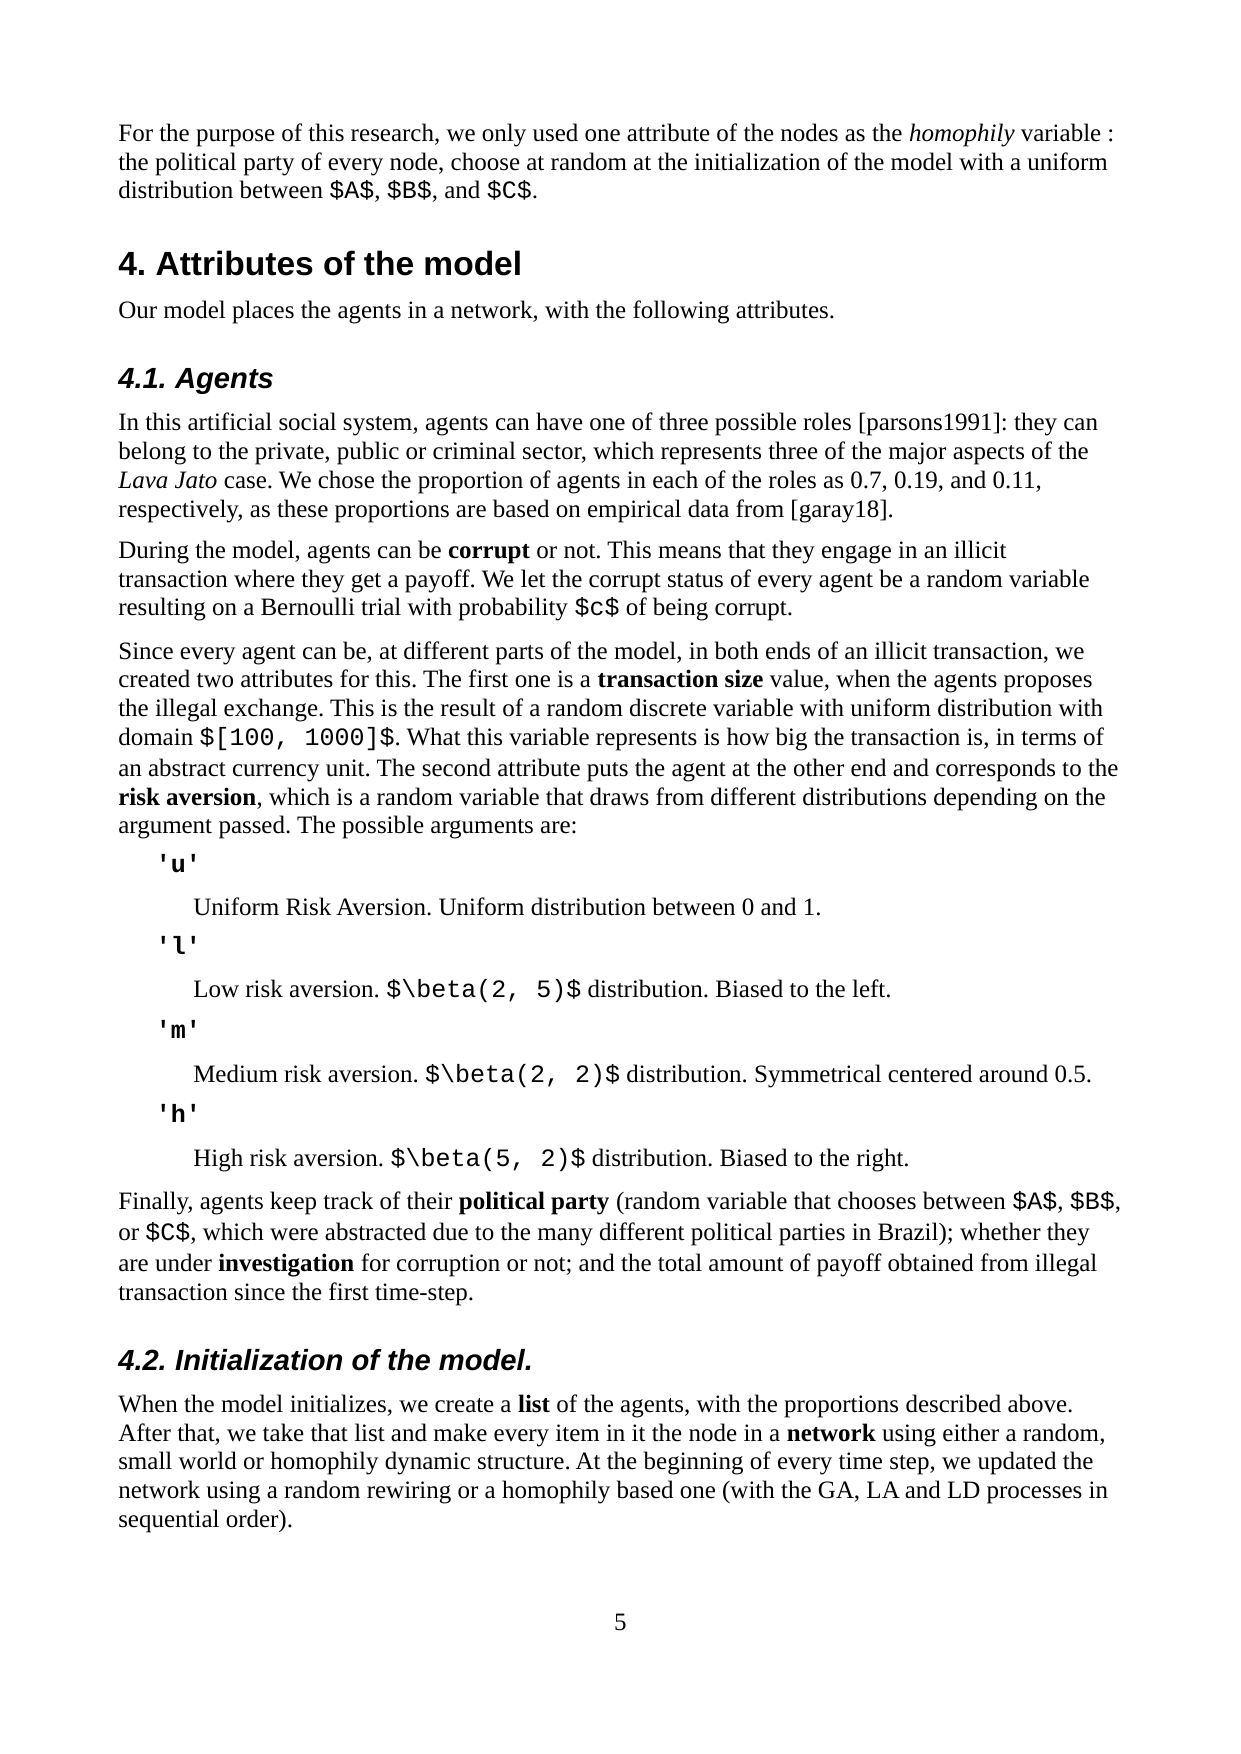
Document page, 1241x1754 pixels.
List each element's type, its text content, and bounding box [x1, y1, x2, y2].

list 'l' [118, 934, 1122, 962]
list 'h' [118, 1102, 1122, 1130]
text When the model initializes, we create a list of the agents, with the proportions described above. After that, we take that list and make every item in it the node in a network using either a random, small world or homophily dynamic structure. At the beginning of every time step, we updated the network using a random rewiring or a homophily based one (with the GA, LA and LD processes in sequential order). [118, 1389, 1122, 1533]
list Medium risk aversion. $\beta(2, 2)$ distribution. Symmetrical centered around 0.5. [118, 1059, 1122, 1089]
text During the model, agents can be corrupt or not. This means that they engage in an illicit transaction where they get a payoff. We let the corrupt status of every agent be a random variable resulting on a Bernoulli trial with probability $c$ of being corrupt. [118, 535, 1122, 623]
subtitle Agents [118, 361, 1122, 395]
subtitle Initialization of the model. [118, 1343, 1122, 1376]
list 'm' [118, 1018, 1122, 1046]
text Our model places the agents in a network, with the following attributes. [118, 295, 1122, 324]
text Since every agent can be, at different parts of the model, in both ends of an illicit transaction, we created two attributes for this. The first one is a transaction size value, when the agents proposes the illegal exchange. This is the result of a random discrete variable with uniform distribution with domain $[100, 1000]$. What this variable represents is how big the transaction is, in terms of an abstract currency unit. The second attribute puts the agent at the other end and corresponds to the risk aversion, which is a random variable that draws from different distributions depending on the argument passed. The possible arguments are: [118, 636, 1122, 839]
list Uniform Risk Aversion. Uniform distribution between 0 and 1. [118, 892, 1122, 921]
text Finally, agents keep track of their political party (random variable that chooses between $A$, $B$, or $C$, which were abstracted due to the many different political parties in Brazil); whether they are under investigation for corruption or not; and the total amount of payoff obtained from illegal transaction since the first time-step. [118, 1186, 1122, 1305]
list Low risk aversion. $\beta(2, 5)$ distribution. Biased to the left. [118, 974, 1122, 1005]
text In this artificial social system, agents can have one of three possible roles [parsons1991]: they can belong to the private, public or criminal sector, which represents three of the major aspects of the Lava Jato case. We chose the proportion of agents in each of the roles as 0.7, 0.19, and 0.11, respectively, as these proportions are based on empirical data from [garay18]. [118, 407, 1122, 522]
list 'u' [118, 852, 1122, 880]
subtitle Attributes of the model [118, 244, 1122, 283]
text For the purpose of this research, we only used one attribute of the nodes as the homophily variable : the political party of every node, choose at random at the initialization of the model with a uniform distribution between $A$, $B$, and $C$. [118, 118, 1122, 206]
list High risk aversion. $\beta(5, 2)$ distribution. Biased to the right. [118, 1143, 1122, 1174]
